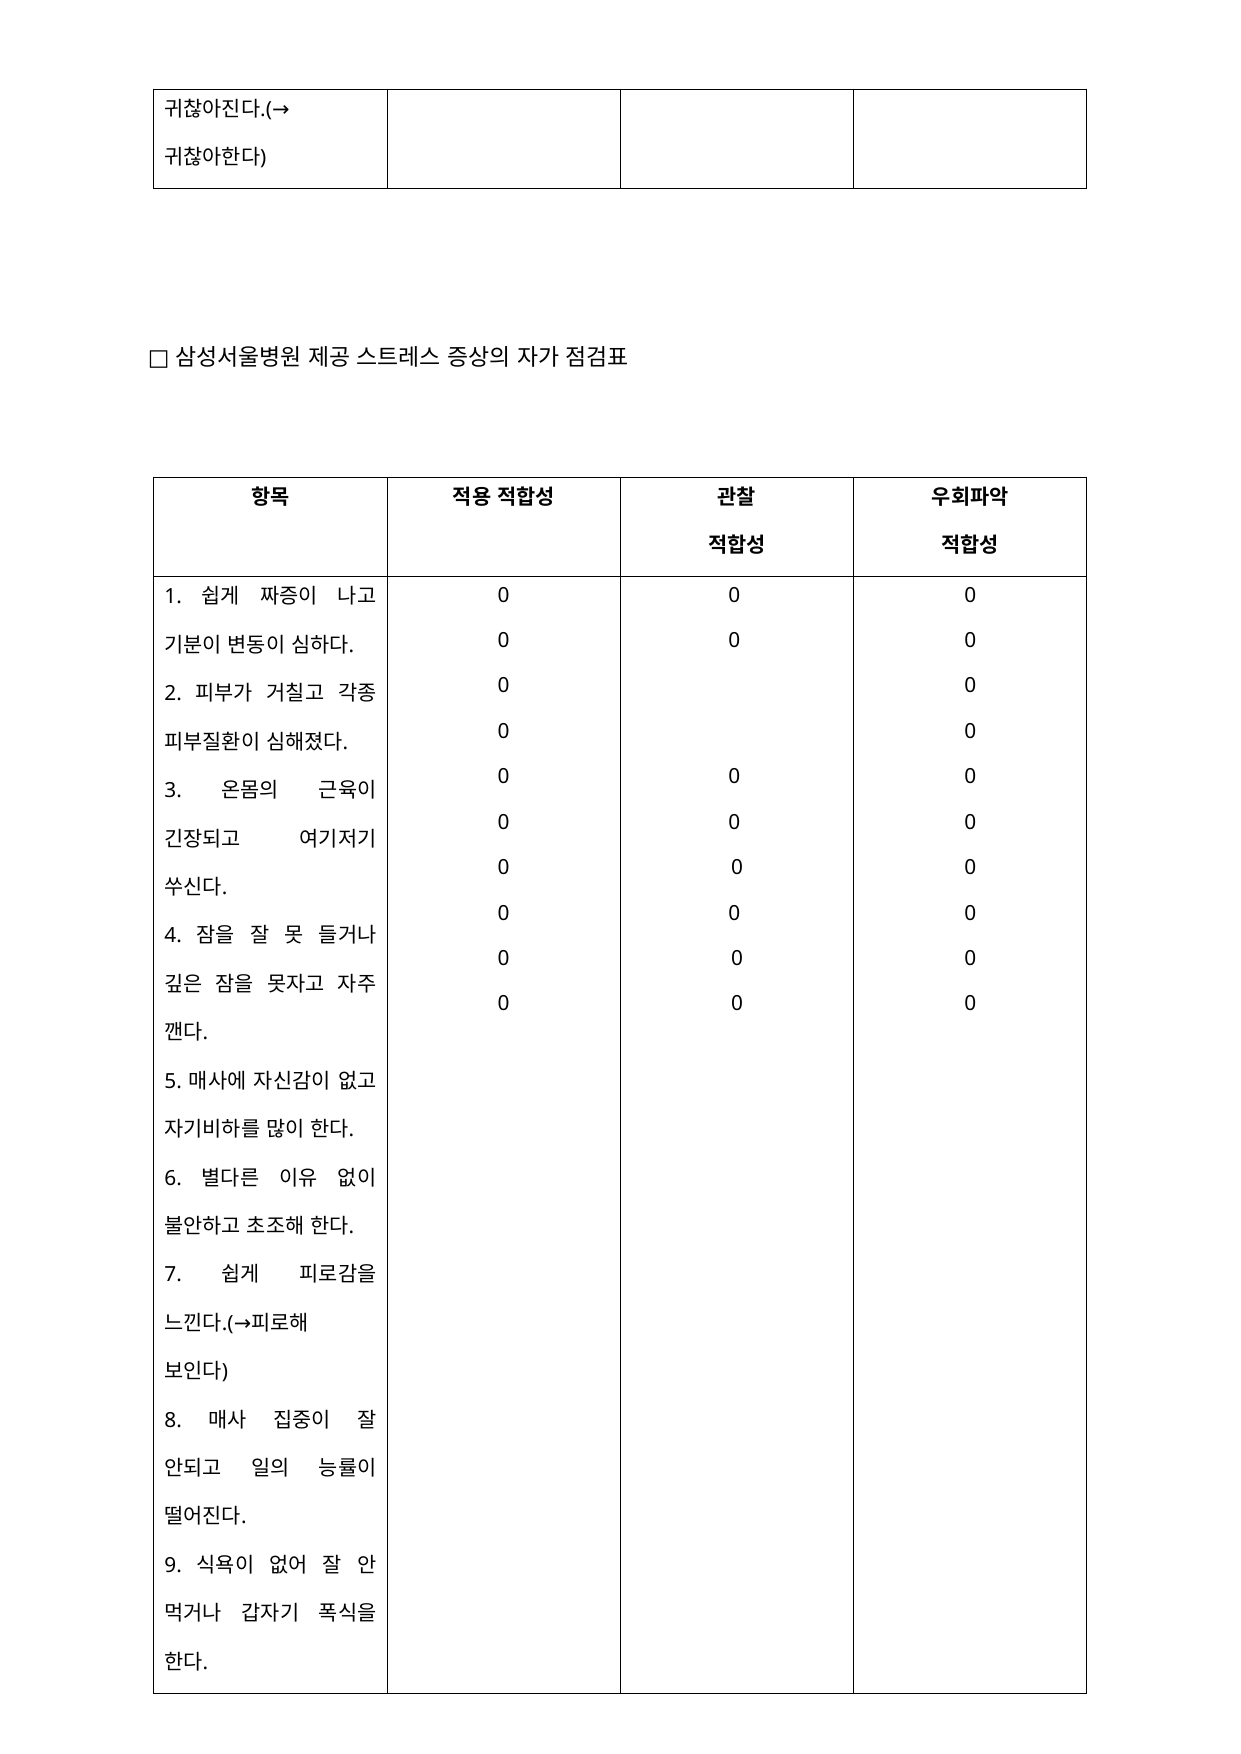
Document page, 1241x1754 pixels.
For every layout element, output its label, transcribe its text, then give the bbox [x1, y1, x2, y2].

table_cell [854, 90, 1086, 188]
text □ 삼성서울병원 제공 스트레스 증상의 자가 점검표 [148, 339, 1093, 372]
table_cell 0 0 0 0 0 0 0 0 0 0 [388, 577, 620, 1692]
table_header 관찰 적합성 [621, 478, 853, 576]
table_cell [388, 90, 620, 188]
table_cell 1. 쉽게 짜증이 나고 기분이 변동이 심하다. 2. 피부가 거칠고 각종 피부질환이 심해졌다. 3. 온몸의 근육이 긴장되고 여기저기 쑤신다. 4. 잠을 잘 못 들거나 깊은 잠을 못자고 자주 깬다. 5. 매사에 자신감이 없고 자기비하를 많이 한다. 6. 별다른 이유 없이 불안하고 초조해 한다. 7. 쉽게 피로감을 느낀다.(→피로해 보인다) 8. 매사 집중이 잘 안되고 일의 능률이 떨어진다. 9. 식욕이 없어 잘 안 먹거나 갑자기 폭식을 한다. [154, 577, 387, 1692]
table_cell 0 0 0 0 0 0 0 0 [621, 577, 853, 1692]
table_cell [621, 90, 853, 188]
table_header 적용 적합성 [388, 478, 620, 576]
table_cell 0 0 0 0 0 0 0 0 0 0 [854, 577, 1086, 1692]
table_header 우회파악 적합성 [854, 478, 1086, 576]
table_cell 귀찮아진다.(→귀찮아한다) [154, 90, 387, 188]
table_header 항목 [154, 478, 387, 576]
